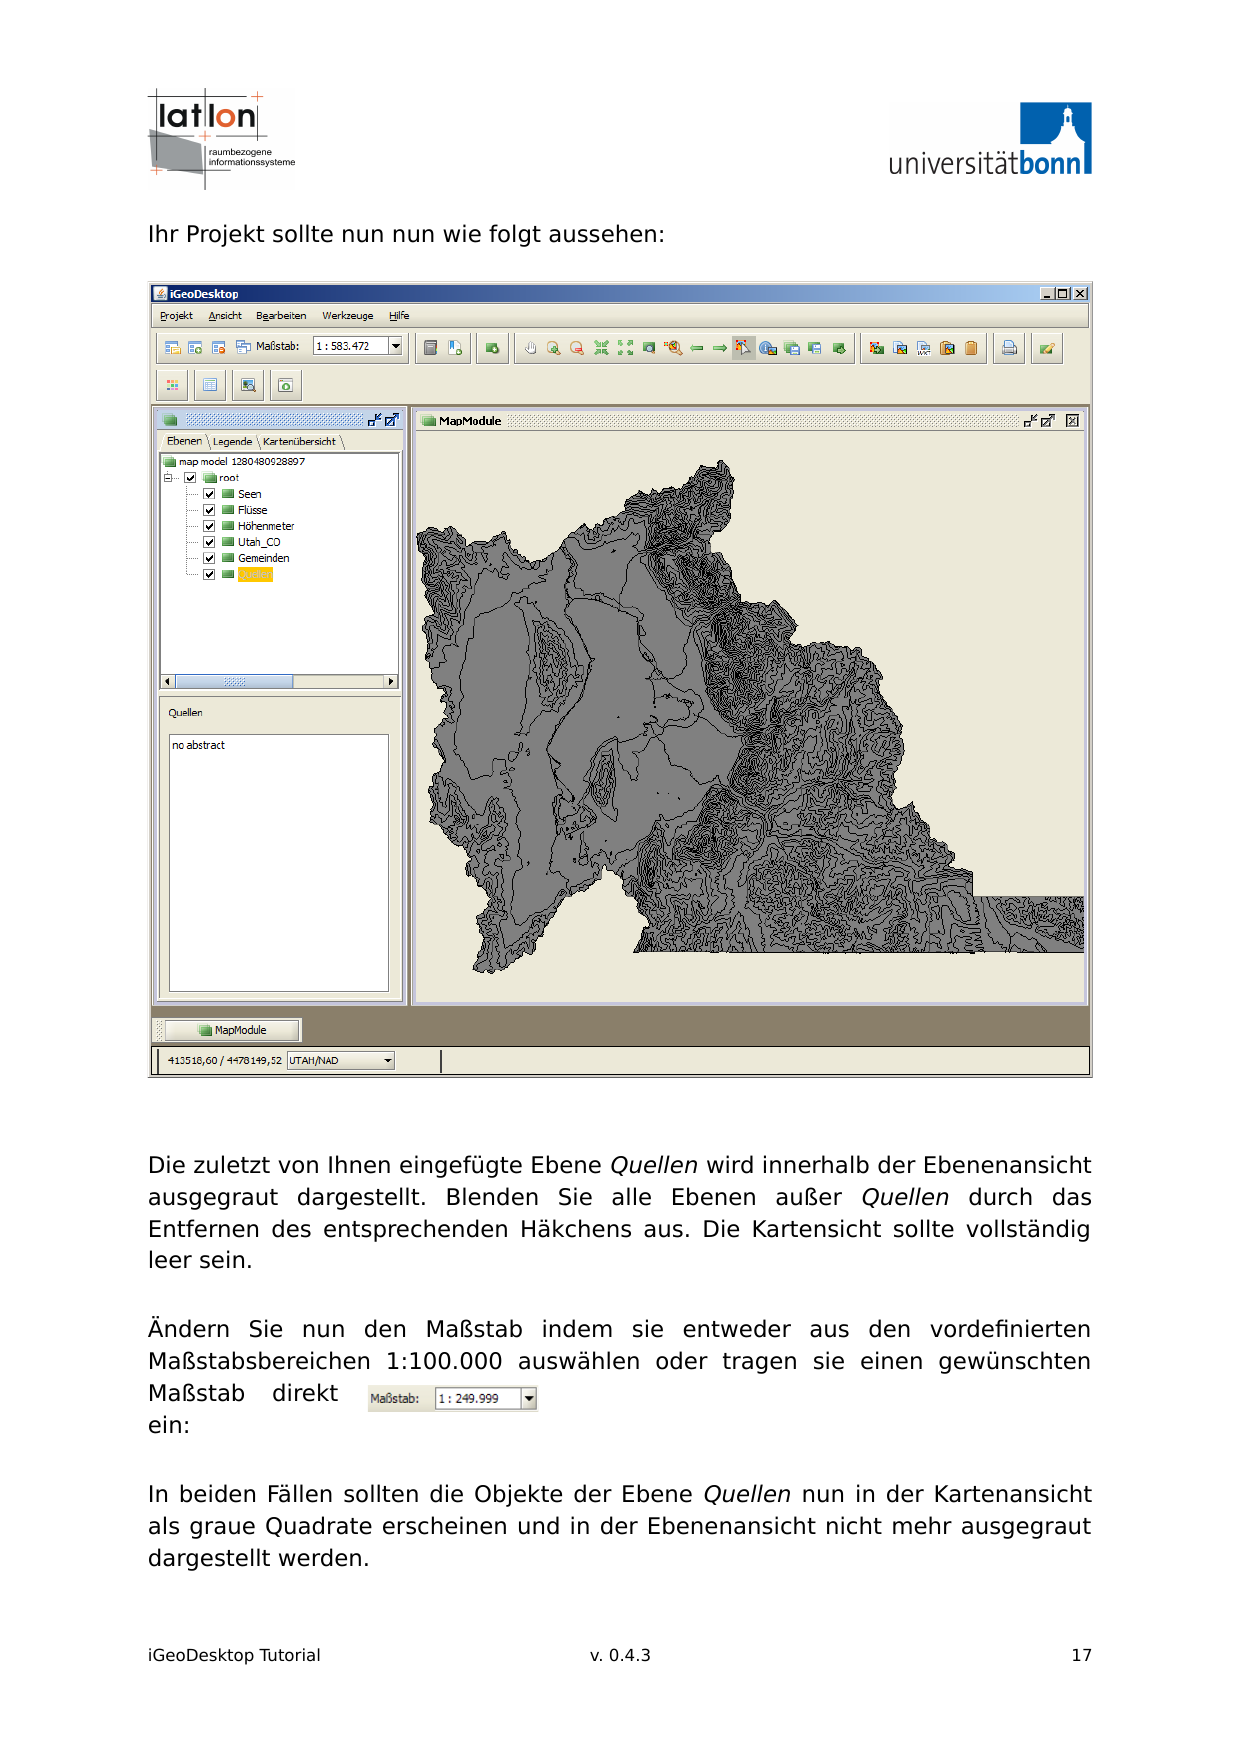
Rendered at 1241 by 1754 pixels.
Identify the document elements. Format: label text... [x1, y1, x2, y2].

text Ändern Sie nun den Maßstab indem sie entweder aus den vordefinierten Maßstabsbereichen 1:100.000 auswählen oder tragen sie einen gewünschten Maßstab direkt ein: [148, 1316, 1092, 1439]
picture [147, 281, 1093, 1078]
text Ihr Projekt sollte nun nun wie folgt aussehen: [148, 221, 1092, 280]
picture [147, 88, 295, 190]
picture [889, 102, 1093, 174]
text In beiden Fällen sollten die Objekte der Ebene Quellen nun in der Kartenansicht als graue Quadrate erscheinen und in der Ebenenansicht nicht mehr ausgegraut dargestellt werden. [148, 1481, 1092, 1572]
picture [367, 1385, 539, 1412]
text Die zuletzt von Ihnen eingefügte Ebene Quellen wird innerhalb der Ebenenansicht ausgegraut dargestellt. Blenden Sie alle Ebenen außer Quellen durch das Entfernen des entsprechenden Häkchens aus. Die Kartensicht sollte vollständig leer sein. [148, 1152, 1092, 1274]
